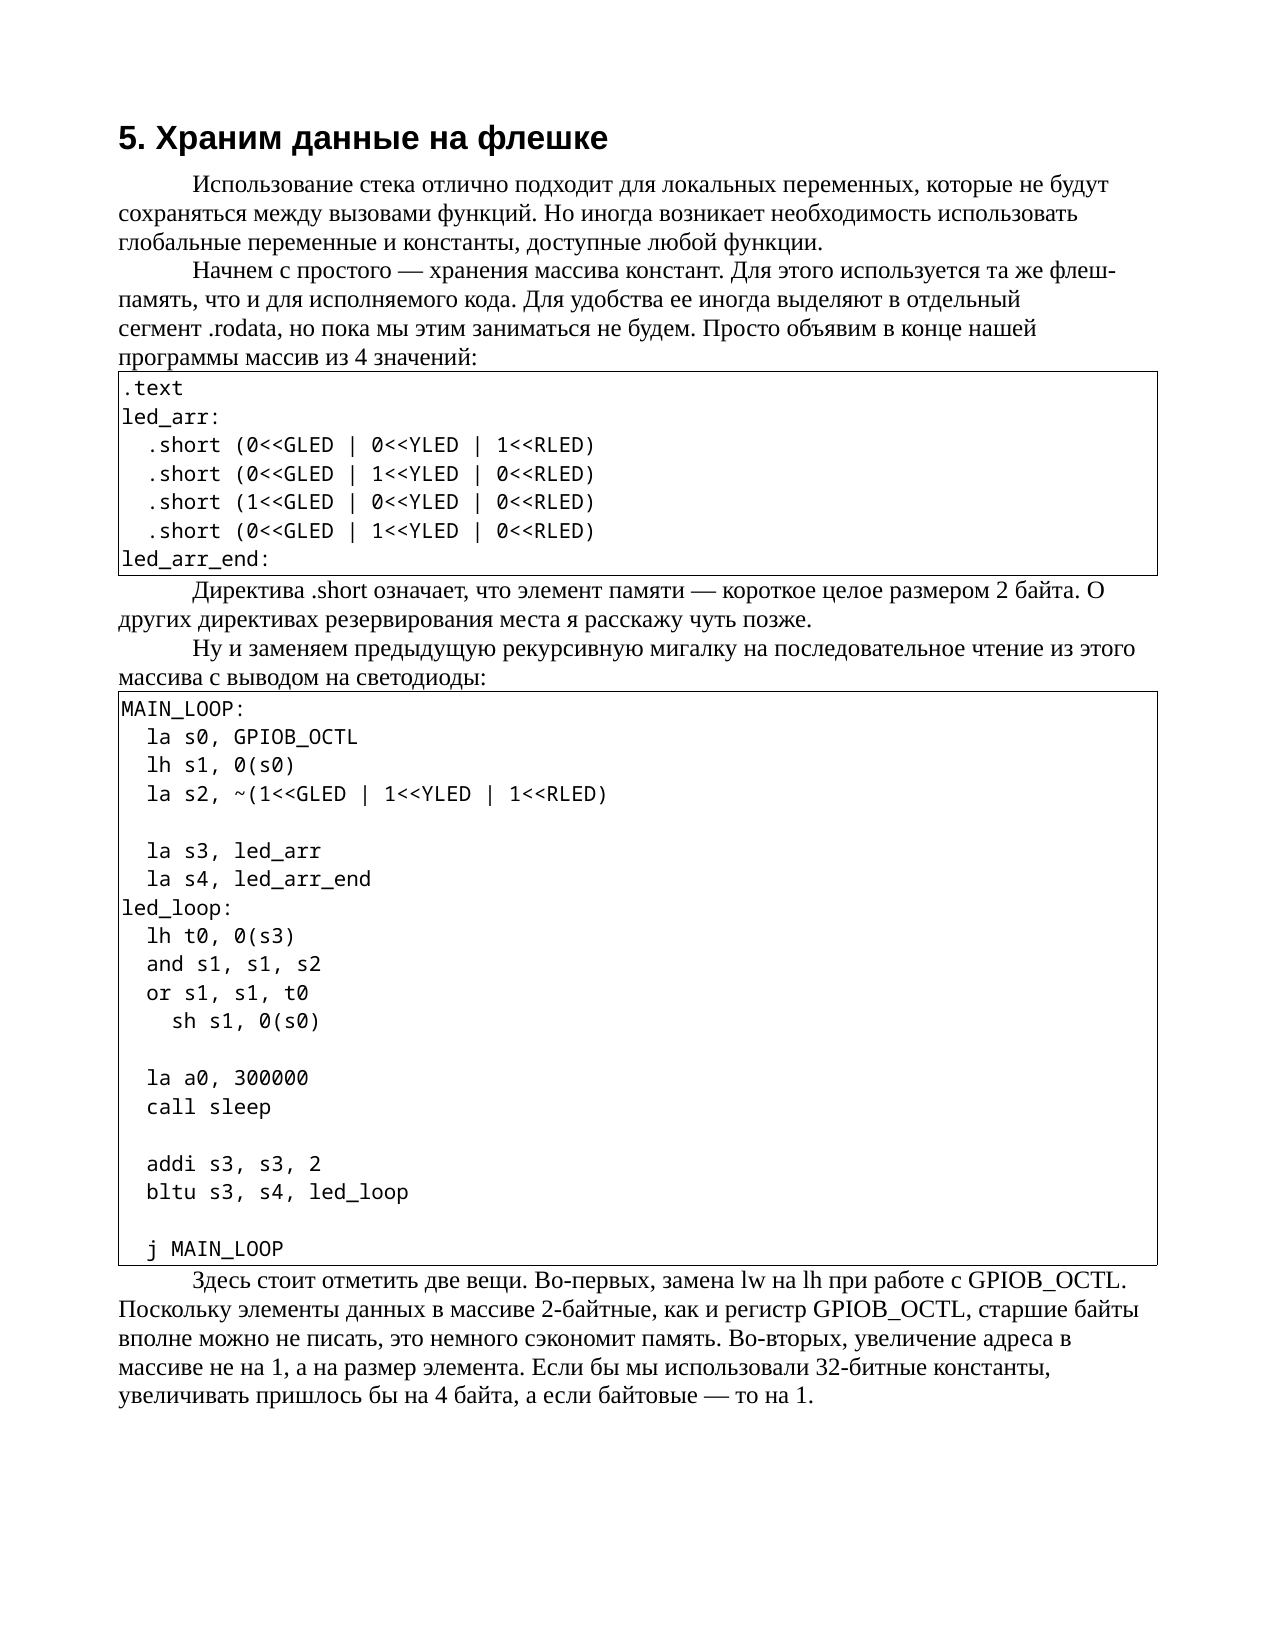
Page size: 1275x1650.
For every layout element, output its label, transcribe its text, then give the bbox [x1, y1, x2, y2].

text MAIN_LOOP: [119, 692, 1157, 719]
text bltu s3, s4, led_loop [119, 1174, 1157, 1206]
text or s1, s1, t0 [119, 975, 1157, 1003]
text led_arr_end: [119, 541, 1157, 575]
text call sleep [119, 1089, 1157, 1120]
text j MAIN_LOOP [119, 1231, 1157, 1265]
text led_arr: [119, 399, 1157, 427]
text led_loop: [119, 890, 1157, 918]
text Ну и заменяем предыдущую рекурсивную мигалку на последовательное чтение из этого массива с выводом на светодиоды: [118, 633, 1157, 691]
text Здесь стоит отметить две вещи. Во-первых, замена lw на lh при работе с GPIOB_OCTL. Поскольку элементы данных в массиве 2-байтные, как и регистр GPIOB_OCTL, старшие байты вполне можно не писать, это немного сэкономит память. Во-вторых, увеличение адреса в массиве не на 1, а на размер элемента. Если бы мы использовали 32-битные константы, увеличивать пришлось бы на 4 байта, а если байтовые — то на 1. [118, 1266, 1157, 1409]
text .short (1<<GLED | 0<<YLED | 0<<RLED) [119, 484, 1157, 513]
text and s1, s1, s2 [119, 947, 1157, 975]
text .short (0<<GLED | 1<<YLED | 0<<RLED) [119, 456, 1157, 484]
text Использование стека отлично подходит для локальных переменных, которые не будут сохраняться между вызовами функций. Но иногда возникает необходимость использовать глобальные переменные и константы, доступные любой функции. [118, 169, 1157, 256]
text sh s1, 0(s0) [119, 1003, 1157, 1035]
text lh s1, 0(s0) [119, 747, 1157, 776]
text Директива .short означает, что элемент памяти — короткое целое размером 2 байта. О других директивах резервирования места я расскажу чуть позже. [118, 576, 1157, 633]
text la s4, led_arr_end [119, 861, 1157, 890]
text la s0, GPIOB_OCTL [119, 719, 1157, 747]
text la s2, ~(1<<GLED | 1<<YLED | 1<<RLED) [119, 776, 1157, 807]
text addi s3, s3, 2 [119, 1146, 1157, 1174]
text Начнем с простого — хранения массива констант. Для этого используется та же флеш-память, что и для исполняемого кода. Для удобства ее иногда выделяют в отдельный сегмент .rodata, но пока мы этим заниматься не будем. Просто объявим в конце нашей программы массив из 4 значений: [118, 256, 1157, 371]
text .short (0<<GLED | 1<<YLED | 0<<RLED) [119, 513, 1157, 541]
text .short (0<<GLED | 0<<YLED | 1<<RLED) [119, 427, 1157, 456]
subtitle 5. Храним данные на флешке [118, 118, 1157, 157]
text lh t0, 0(s3) [119, 918, 1157, 947]
text la s3, led_arr [119, 833, 1157, 861]
text .text [119, 372, 1157, 399]
text la a0, 300000 [119, 1060, 1157, 1089]
